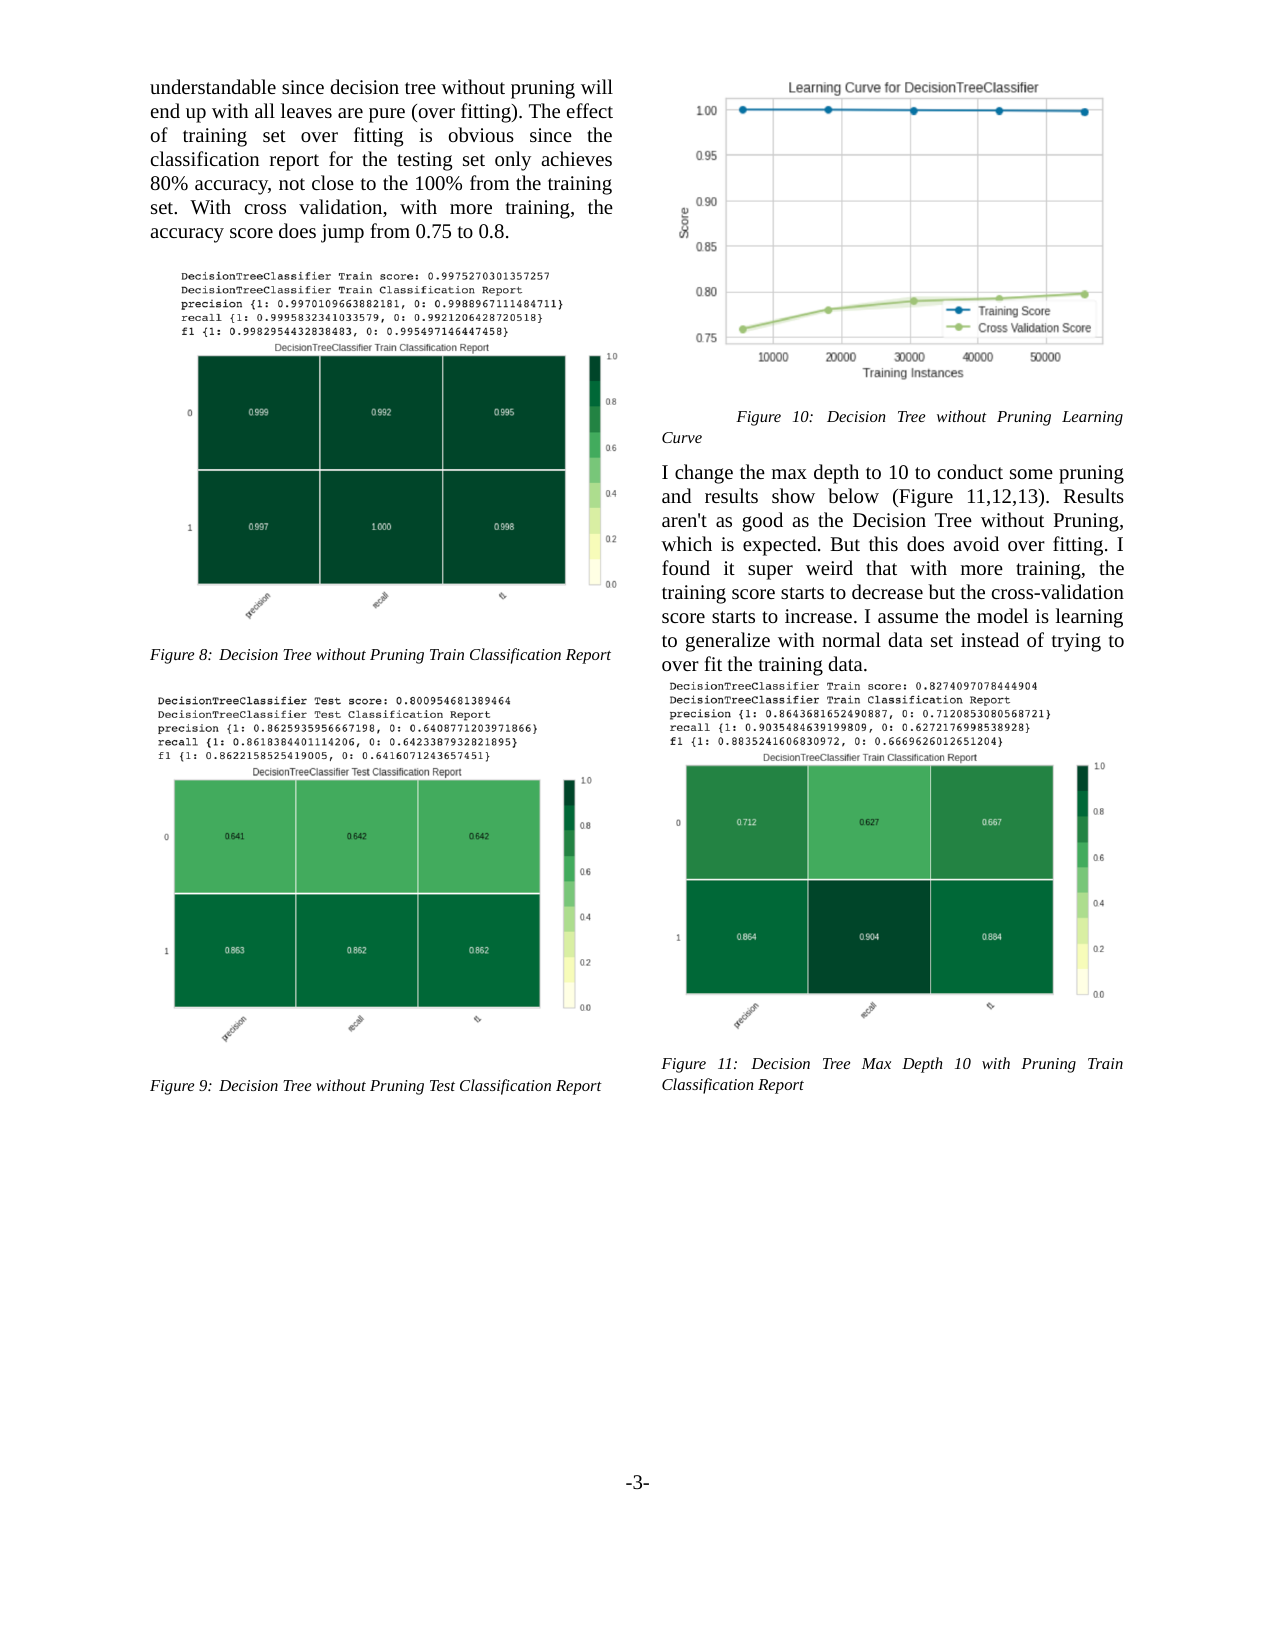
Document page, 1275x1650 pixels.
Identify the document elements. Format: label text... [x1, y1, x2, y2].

text Figure 11: Decision Tree Max Depth 10 with Pruning Train Classification Report [661, 1046, 1125, 1094]
text Figure 10: Decision Tree without Pruning Learning Curve [661, 399, 1125, 447]
text Figure 9: Decision Tree without Pruning Test Classification Report [150, 1068, 613, 1096]
text understandable since decision tree without pruning will end up with all leaves are pure (over fitting). The effect of training set over fitting is obvious since the classification report for the testing set only achieves 80% accuracy, not close to the 100% from the training set. With cross validation, with more training, the accuracy score does jump from 0.75 to 0.8. [150, 75, 613, 243]
subtitle I change the max depth to 10 to conduct some pruning and results show below (Figure 11,12,13). Results aren't as good as the Decision Tree without Pruning, which is expected. But this does avoid over fitting. I found it super weird that with more training, the training score starts to decrease but the cross-validation score starts to increase. I assume the model is learning to generalize with normal data set instead of trying to over fit the training data. [661, 460, 1125, 676]
text Figure 8: Decision Tree without Pruning Train Classification Report [150, 637, 613, 665]
